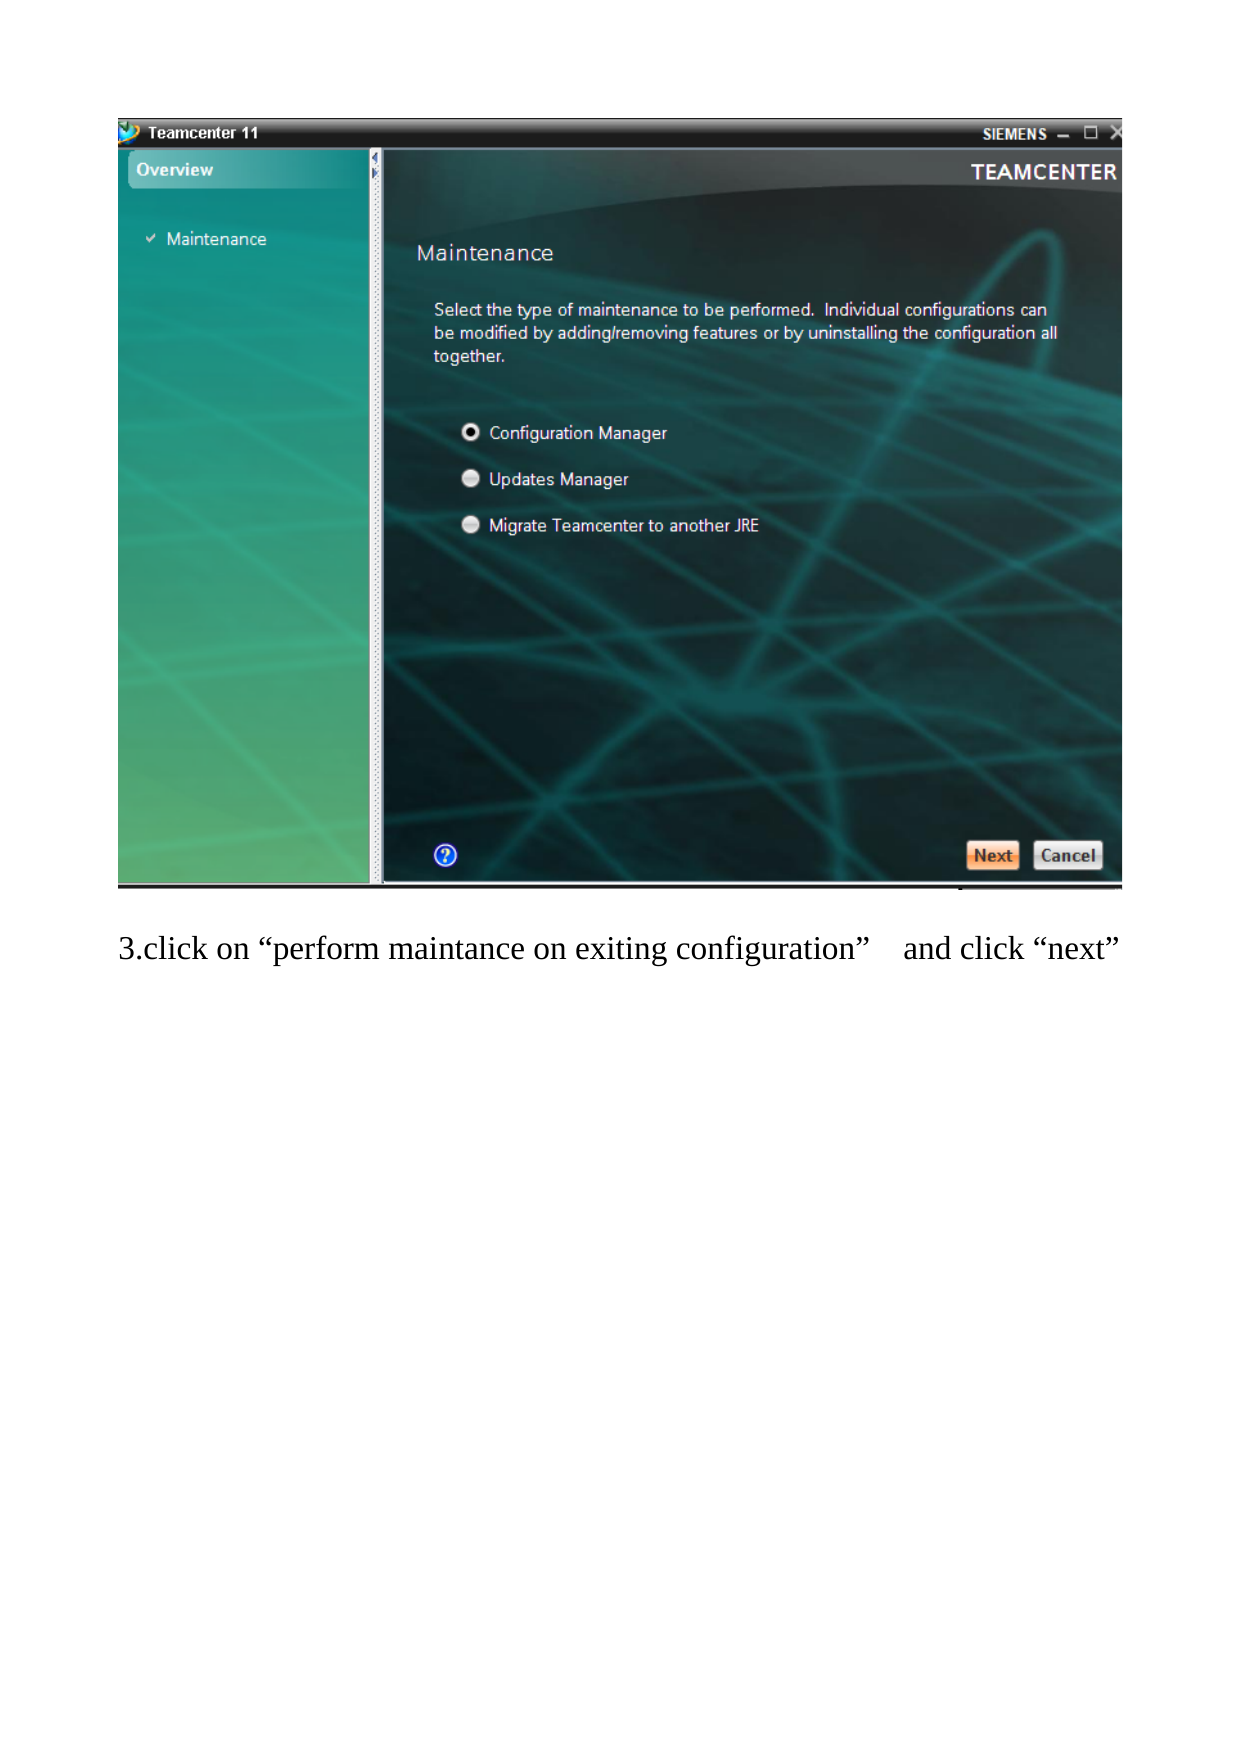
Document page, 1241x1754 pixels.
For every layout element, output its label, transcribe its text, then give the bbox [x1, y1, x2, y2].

text 3.click on “perform maintance on exiting configuration” and click “next” [118, 928, 1122, 966]
picture [118, 118, 1123, 890]
